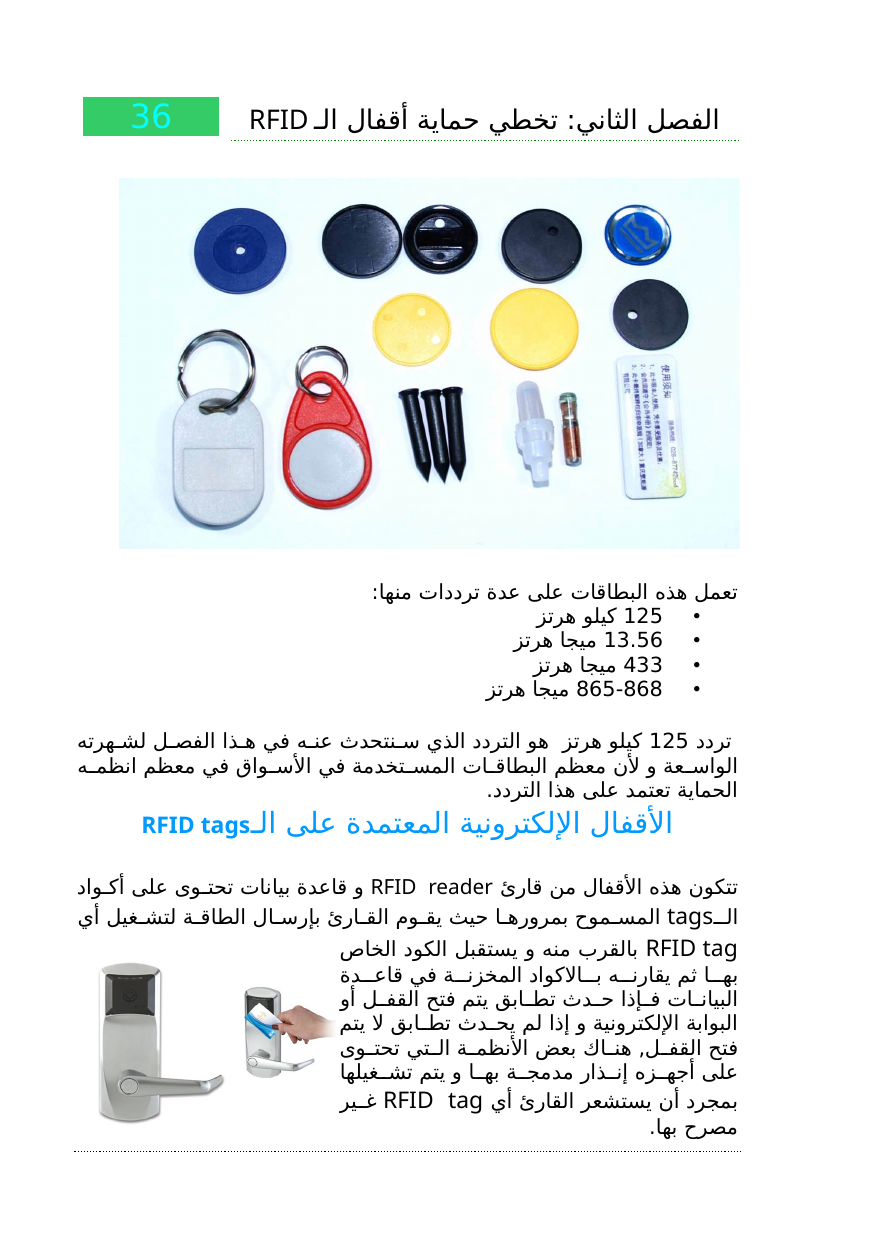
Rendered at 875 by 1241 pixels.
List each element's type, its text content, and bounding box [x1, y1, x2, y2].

list 125 كيلو هرتز [77, 604, 701, 628]
text تردد 125 كيلو هرتز هو التردد الذي سنتحدث عنه في هذا الفصل لشهرته الواسعة و لأن معظم البطاقات المستخدمة في الأسواق في معظم انظمه الحماية تعتمد على هذا التردد. [77, 729, 738, 802]
picture [59, 950, 340, 1139]
text تعمل هذه البطاقات على عدة ترددات منها: [77, 580, 738, 604]
list 433 ميجا هرتز [77, 653, 701, 677]
text تتكون هذه الأقفال من قارئ RFID reader و قاعدة بيانات تحتوى على أكواد الـtags المسموح بمرورها حيث يقوم القارئ بإرسال الطاقة لتشغيل أي RFID tag بالقرب منه و يستقبل الكود الخاص بها ثم يقارنه بالاكواد المخزنة في قاعدة البيانات فإذا حدث تطابق يتم فتح القفل أو البوابة الإلكترونية و إذا لم يحدث تطابق لا يتم فتح القفل, هناك بعض الأنظمة التي تحتوى على أجهزه إنذار مدمجة بها و يتم تشغيلها بمجرد أن يستشعر القارئ أي RFID tag غير مصرح بها. [77, 872, 738, 1139]
list 13.56 ميجا هرتز [77, 628, 701, 653]
picture [119, 178, 740, 549]
list 865-868 ميجا هرتز [77, 677, 701, 701]
subtitle الأقفال الإلكترونية المعتمدة على الـRFID tags [77, 807, 738, 841]
